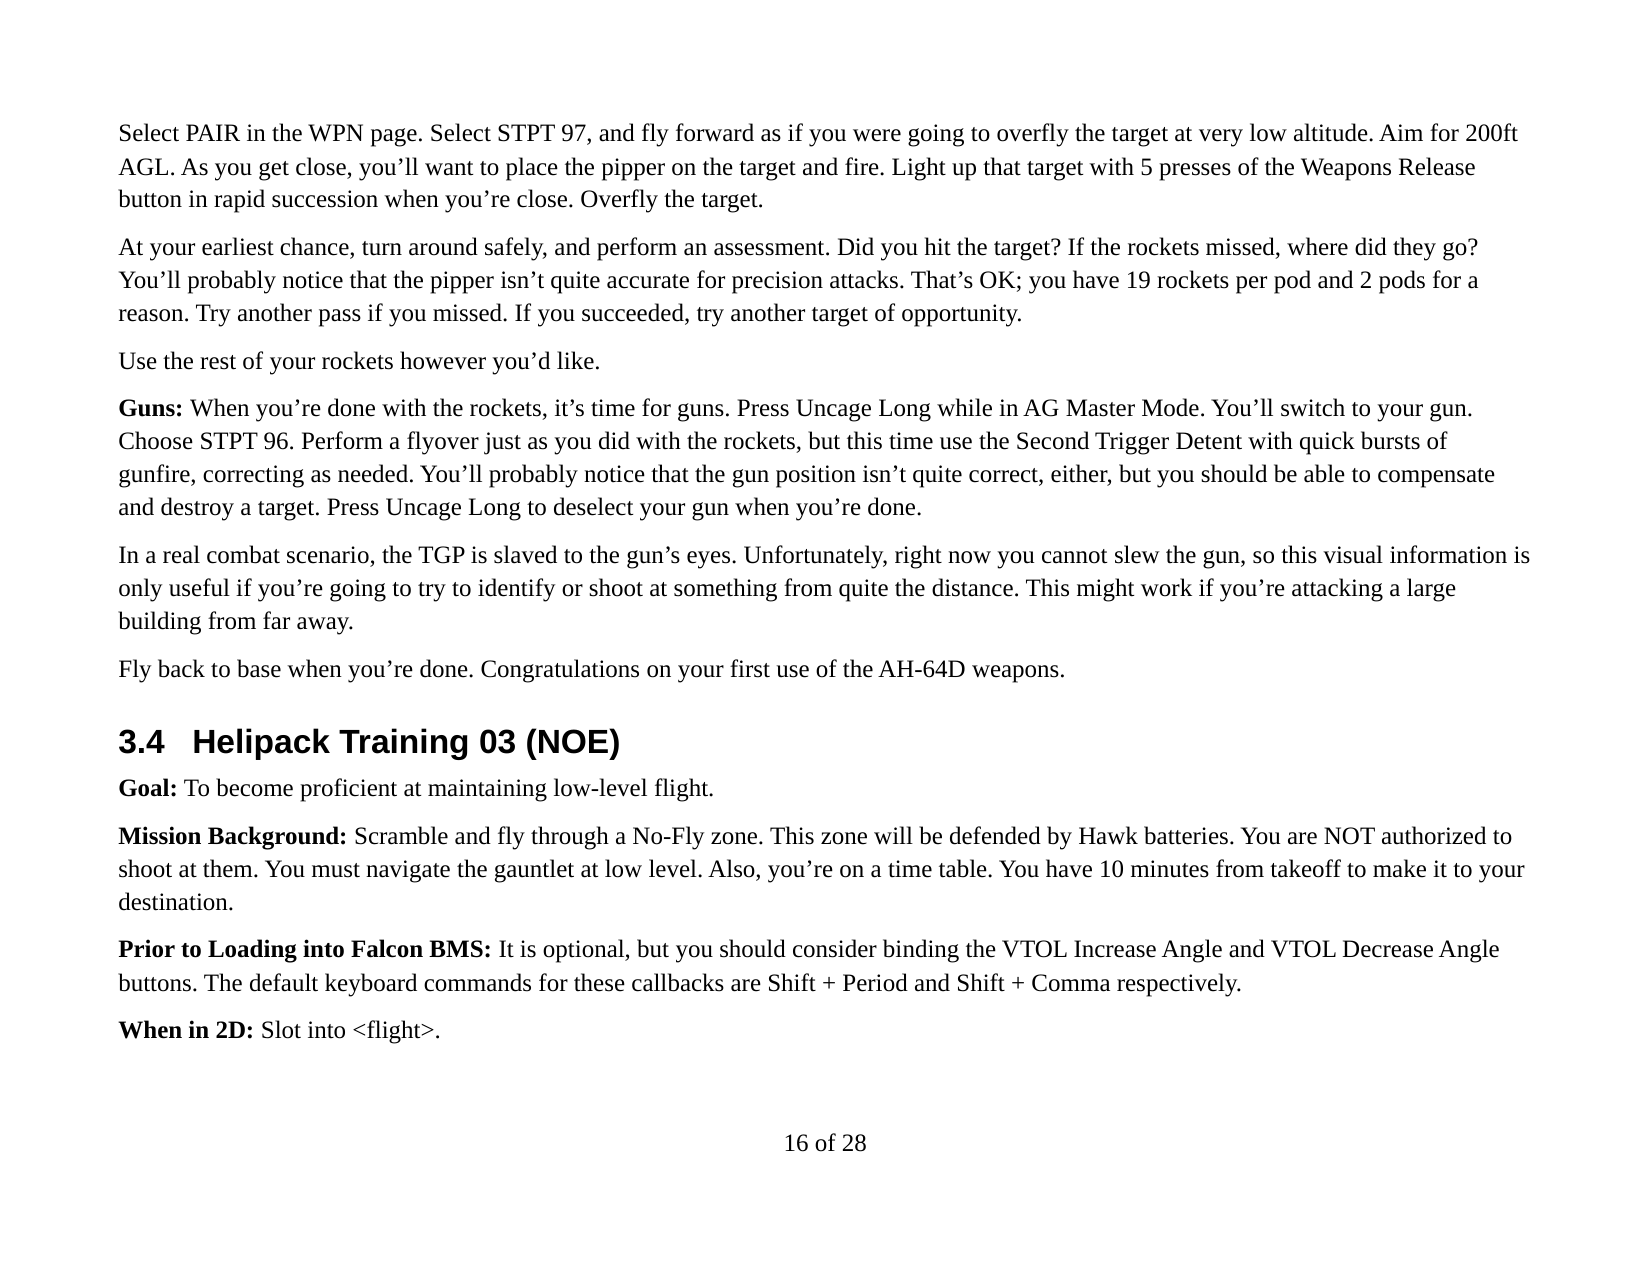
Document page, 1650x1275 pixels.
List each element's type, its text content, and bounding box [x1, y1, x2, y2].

text Guns: When you’re done with the rockets, it’s time for guns. Press Uncage Long while in AG Master Mode. You’ll switch to your gun. Choose STPT 96. Perform a flyover just as you did with the rockets, but this time use the Second Trigger Detent with quick bursts of gunfire, correcting as needed. You’ll probably notice that the gun position isn’t quite correct, either, but you should be able to compensate and destroy a target. Press Uncage Long to deselect your gun when you’re done. [118, 393, 1532, 521]
subtitle Helipack Training 03 (NOE) [118, 722, 1532, 761]
text Mission Background: Scramble and fly through a No-Fly zone. This zone will be defended by Hawk batteries. You are NOT authorized to shoot at them. You must navigate the gauntlet at low level. Also, you’re on a time table. You have 10 minutes from takeoff to make it to your destination. [118, 821, 1532, 916]
text Use the rest of your rockets however you’d like. [118, 346, 1532, 374]
text Select PAIR in the WPN page. Select STPT 97, and fly forward as if you were going to overfly the target at very low altitude. Aim for 200ft AGL. As you get close, you’ll want to place the pipper on the target and fire. Light up that target with 5 presses of the Weapons Release button in rapid succession when you’re close. Overfly the target. [118, 118, 1532, 213]
text Goal: To become proficient at maintaining low-level flight. [118, 773, 1532, 802]
text Fly back to base when you’re done. Congratulations on your first use of the AH-64D weapons. [118, 654, 1532, 682]
text At your earliest chance, turn around safely, and perform an assessment. Did you hit the target? If the rockets missed, where did they go? You’ll probably notice that the pipper isn’t quite accurate for precision attacks. That’s OK; you have 19 rockets per pod and 2 pods for a reason. Try another pass if you missed. If you succeeded, try another target of opportunity. [118, 232, 1532, 327]
text In a real combat scenario, the TGP is slaved to the gun’s eyes. Unfortunately, right now you cannot slew the gun, so this visual information is only useful if you’re going to try to identify or shoot at something from quite the distance. This might work if you’re attacking a large building from far away. [118, 540, 1532, 635]
text When in 2D: Slot into <flight>. [118, 1015, 1532, 1044]
text Prior to Loading into Falcon BMS: It is optional, but you should consider binding the VTOL Increase Angle and VTOL Decrease Angle buttons. The default keyboard commands for these callbacks are Shift + Period and Shift + Comma respectively. [118, 934, 1532, 996]
